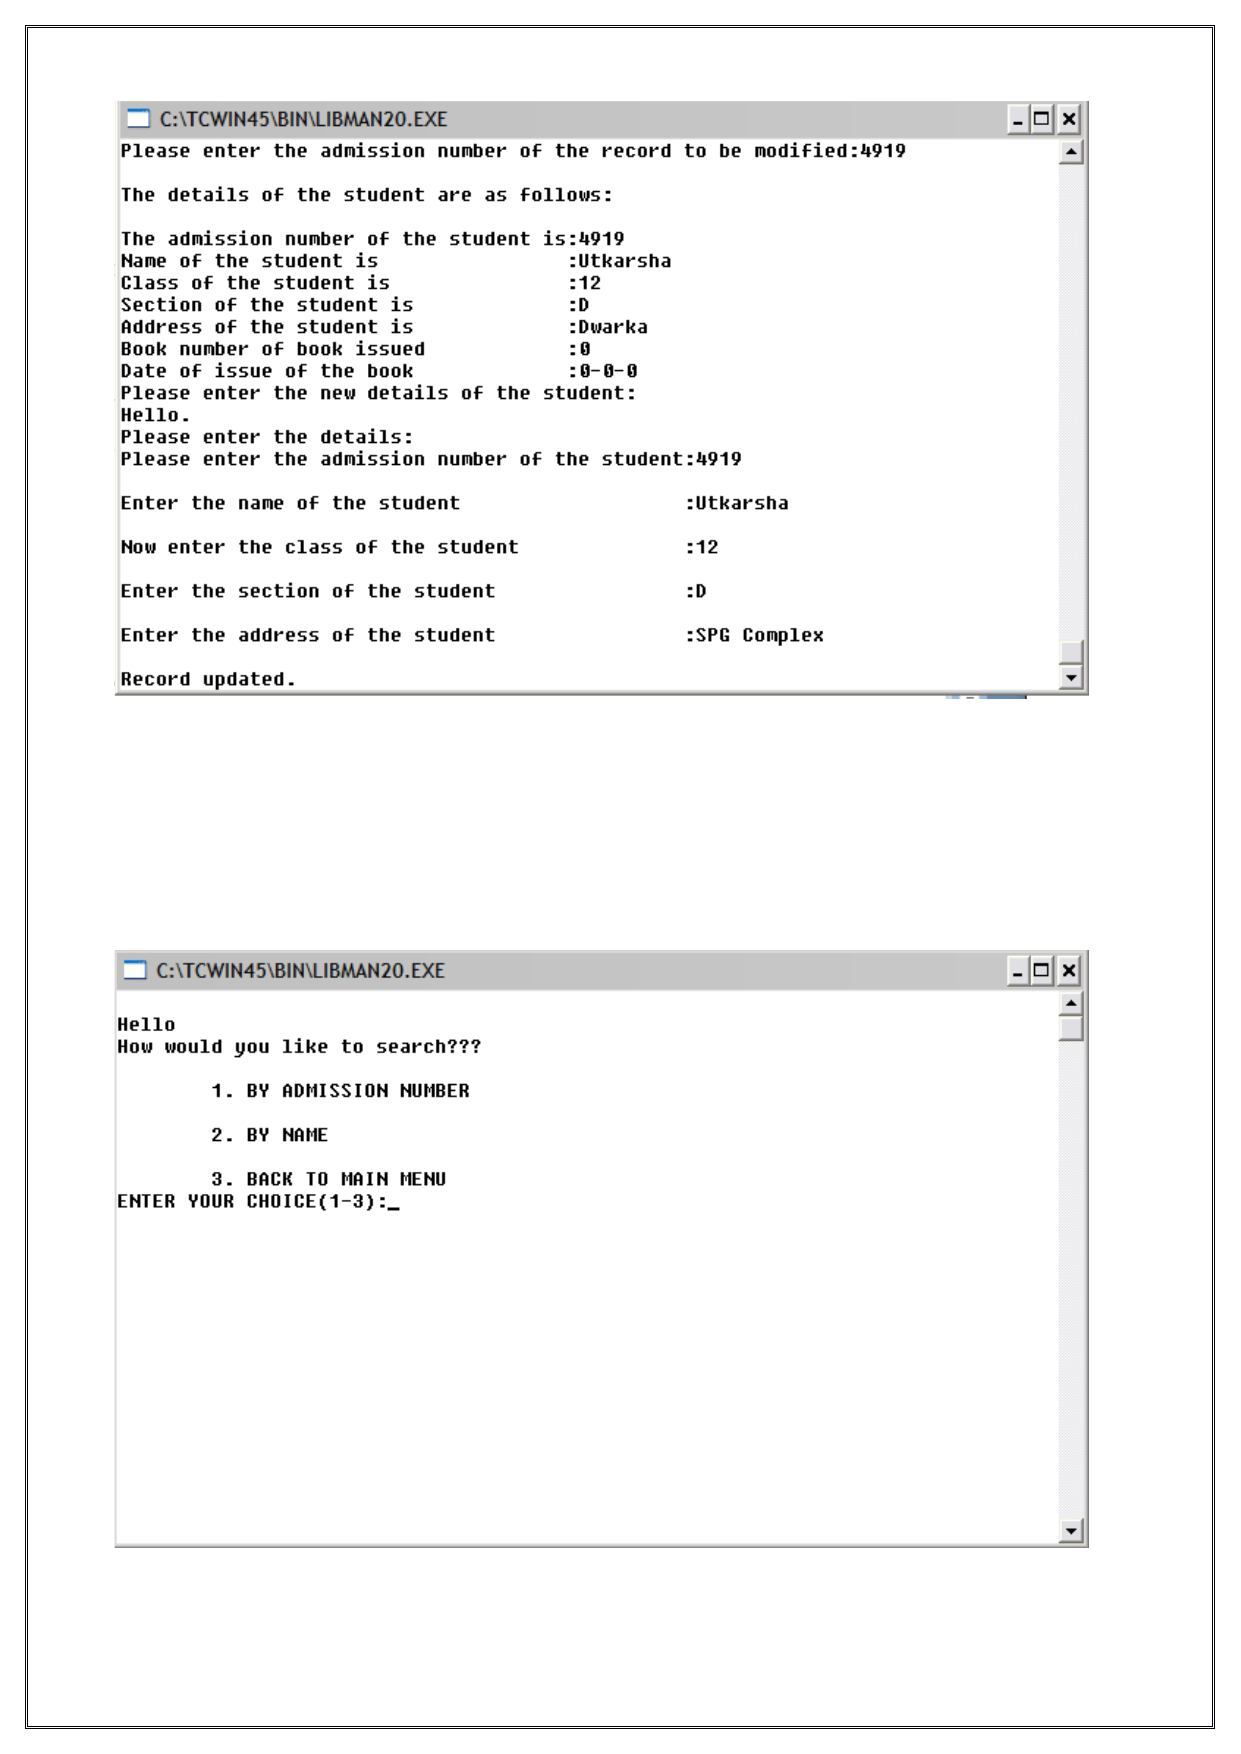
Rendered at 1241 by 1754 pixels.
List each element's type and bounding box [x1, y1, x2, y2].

picture [114, 101, 732, 699]
picture [114, 950, 742, 1548]
